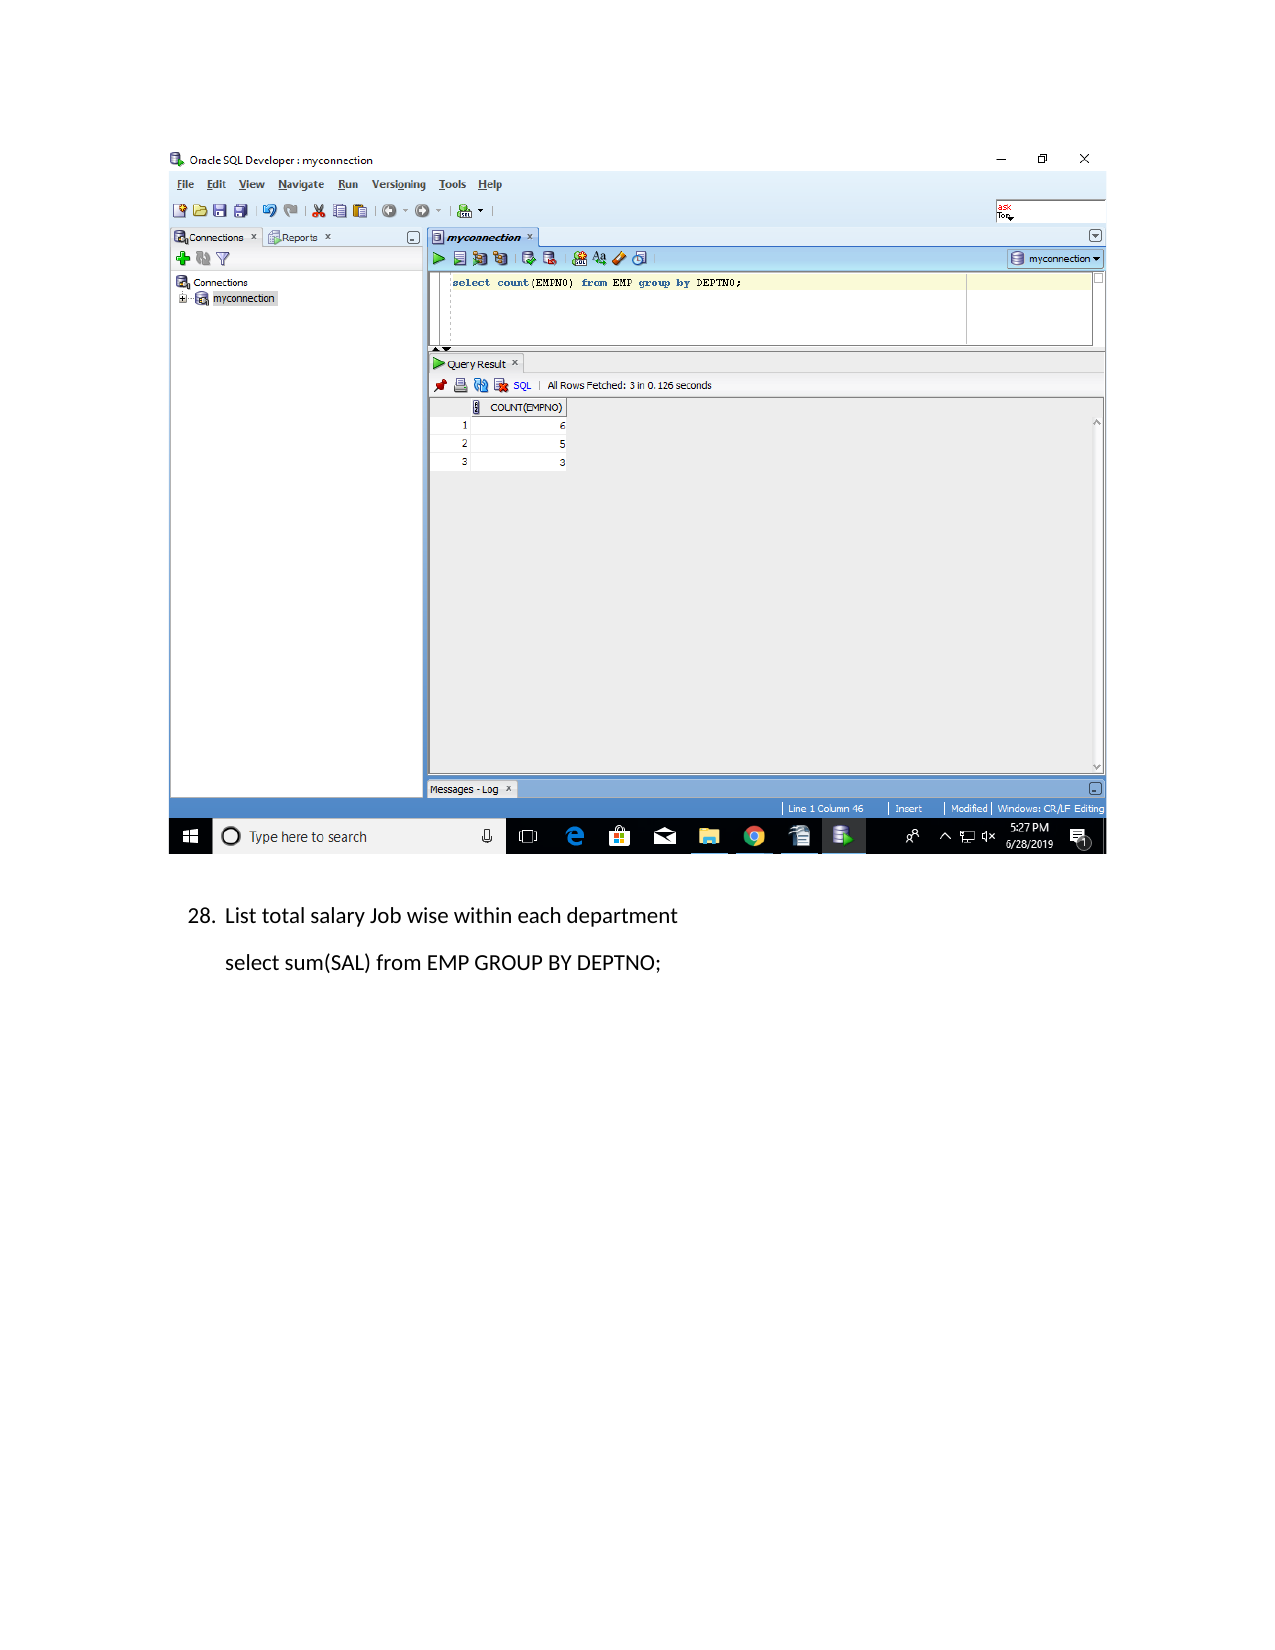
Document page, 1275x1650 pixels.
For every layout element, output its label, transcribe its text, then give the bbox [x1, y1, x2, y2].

list select sum(SAL) from EMP GROUP BY DEPTNO; [187, 948, 1125, 976]
picture [168, 150, 1107, 854]
list List total salary Job wise within each department [187, 902, 1125, 929]
